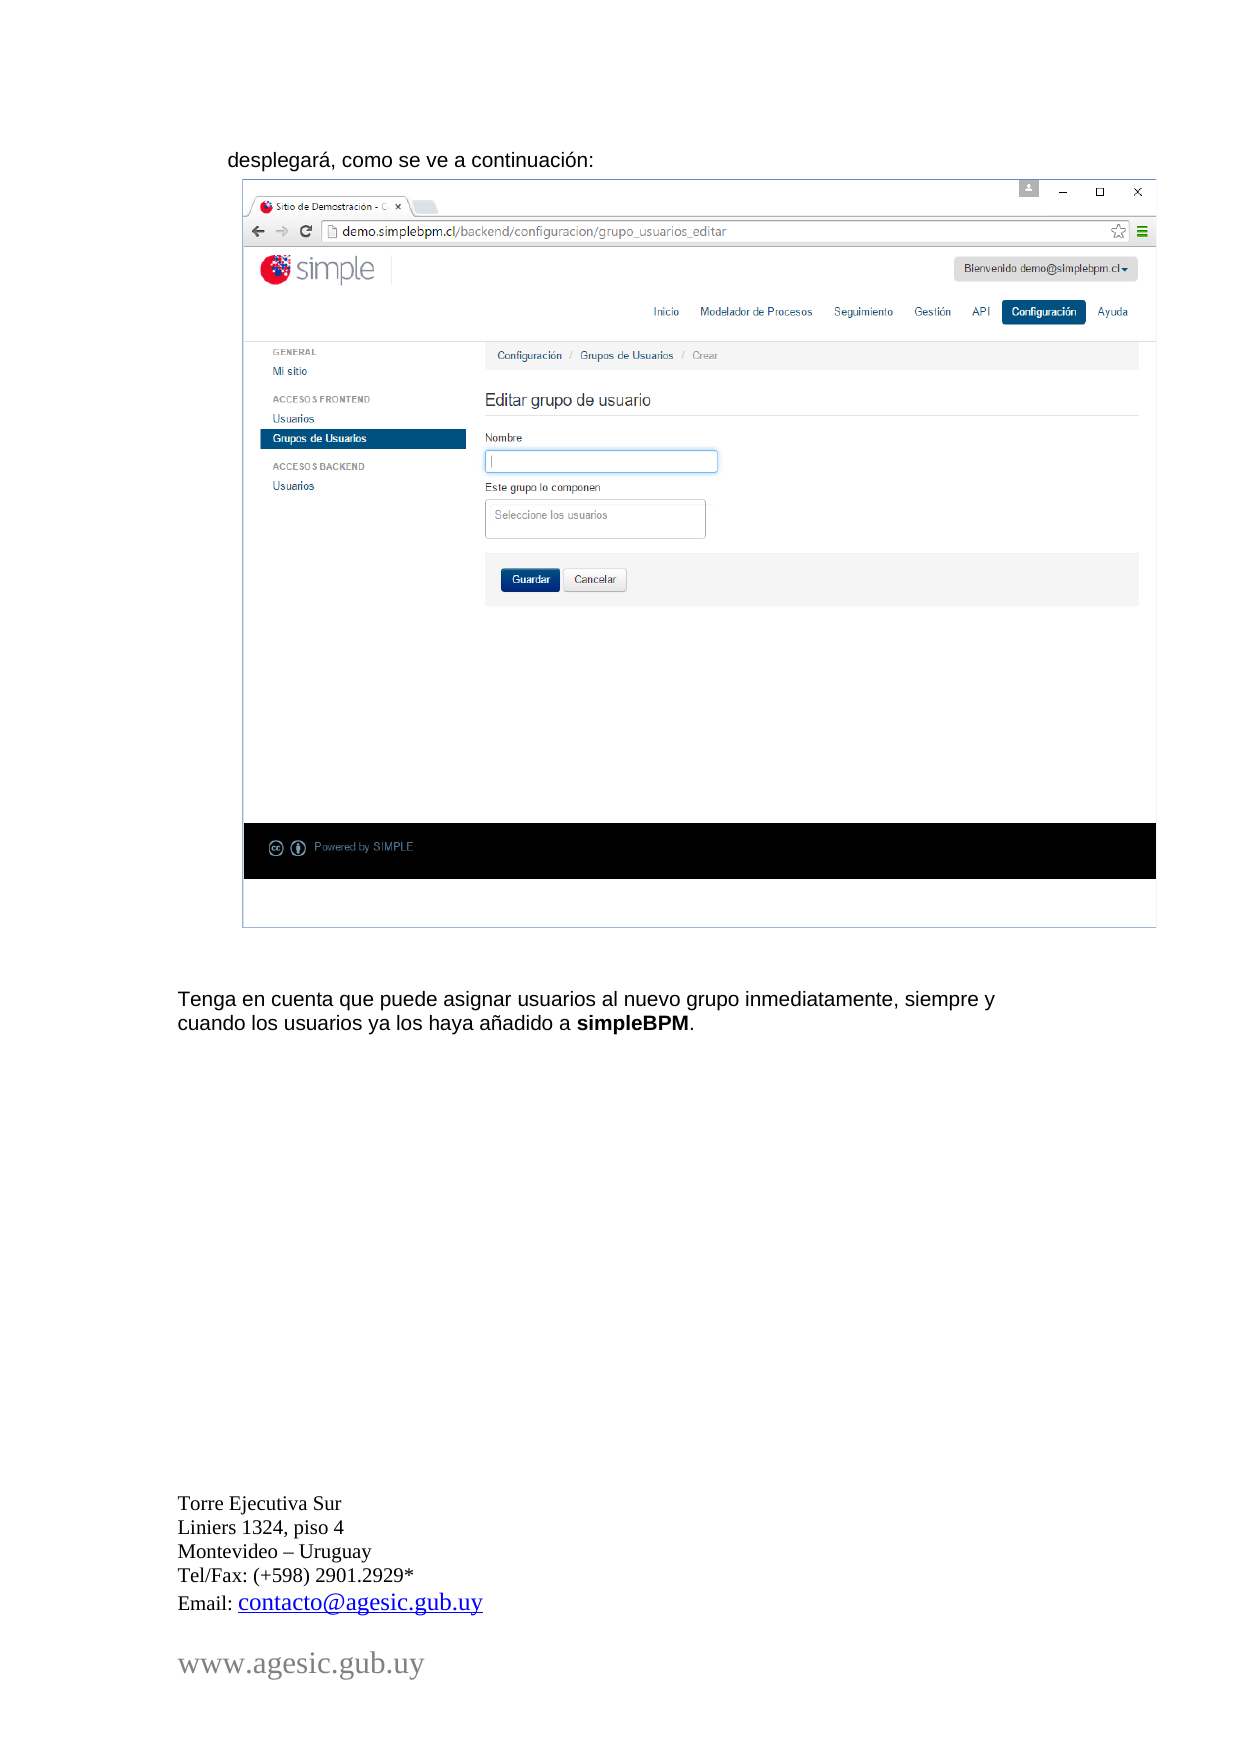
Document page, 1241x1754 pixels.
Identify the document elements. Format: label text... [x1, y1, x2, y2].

picture [242, 179, 1157, 928]
text Tenga en cuenta que puede asignar usuarios al nuevo grupo inmediatamente, siempre y cuando los usuarios ya los haya añadido a simpleBPM. [177, 987, 1063, 1034]
list desplegará, como se ve a continuación: [177, 148, 1063, 935]
